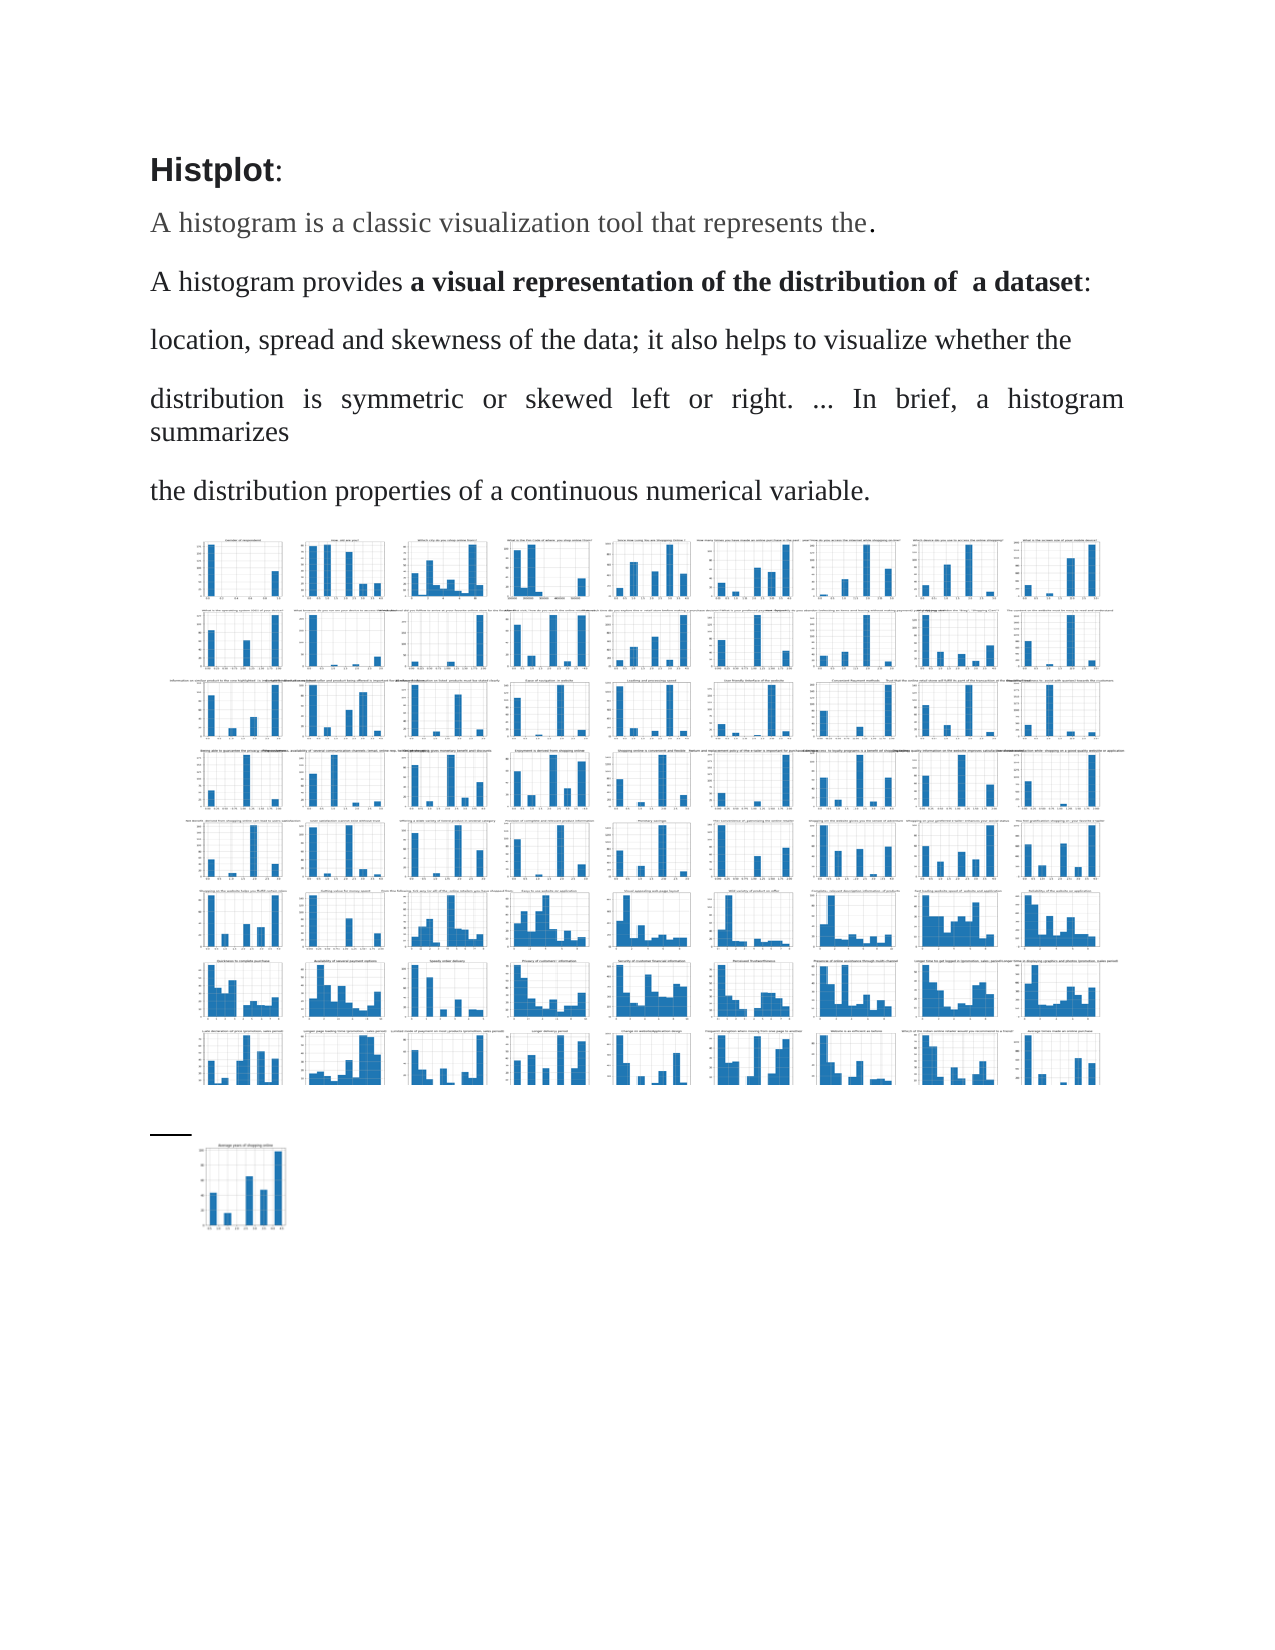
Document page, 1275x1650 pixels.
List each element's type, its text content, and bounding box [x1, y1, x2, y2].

text location, spread and skewness of the data; it also helps to visualize whether the [150, 322, 1125, 356]
text A histogram provides a visual representation of the distribution of a dataset: [150, 264, 1125, 297]
text distribution is symmetric or skewed left or right. ... In brief, a histogram summarizes [150, 381, 1125, 448]
text the distribution properties of a continuous numerical variable. [150, 473, 1125, 506]
text A histogram is a classic visualization tool that represents the. [150, 205, 1125, 239]
text Histplot: [150, 150, 1125, 188]
